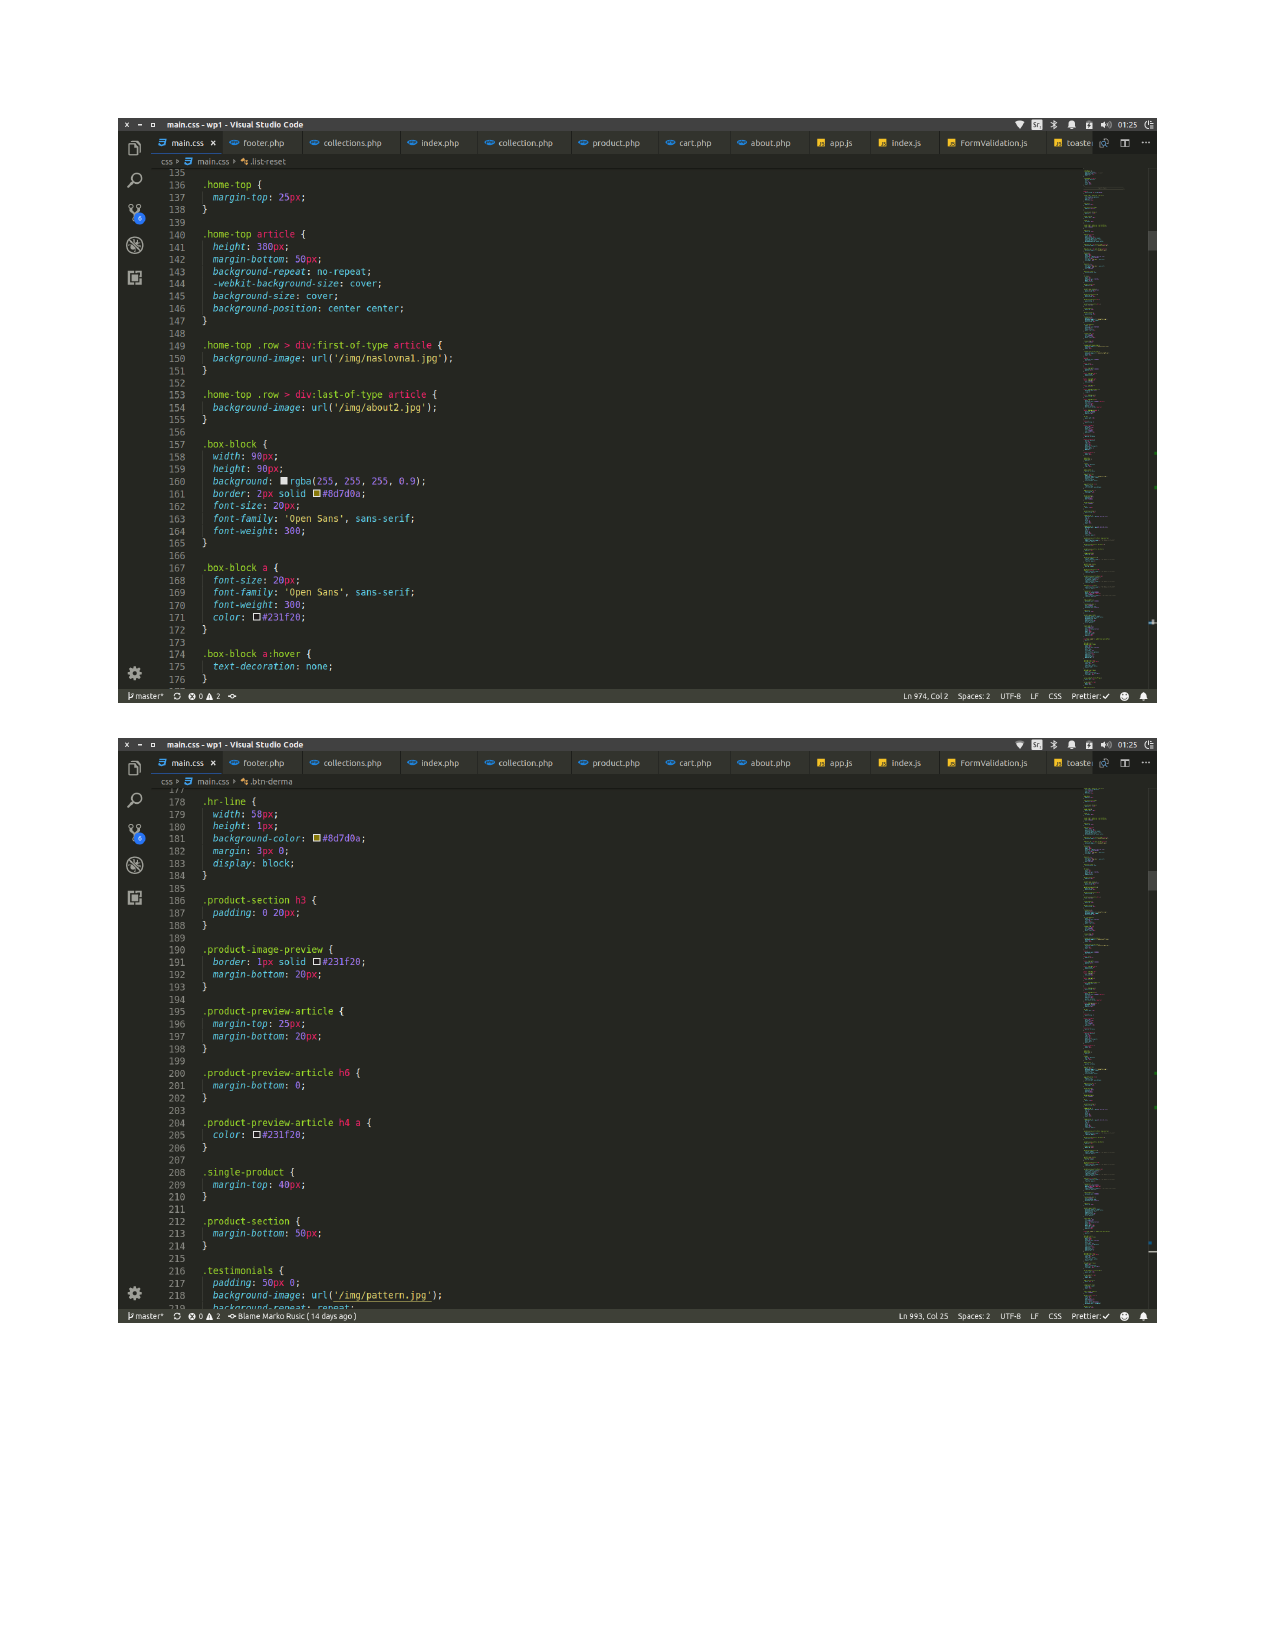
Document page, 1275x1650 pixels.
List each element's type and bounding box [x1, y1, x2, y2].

picture [118, 118, 1157, 703]
picture [118, 738, 1157, 1323]
